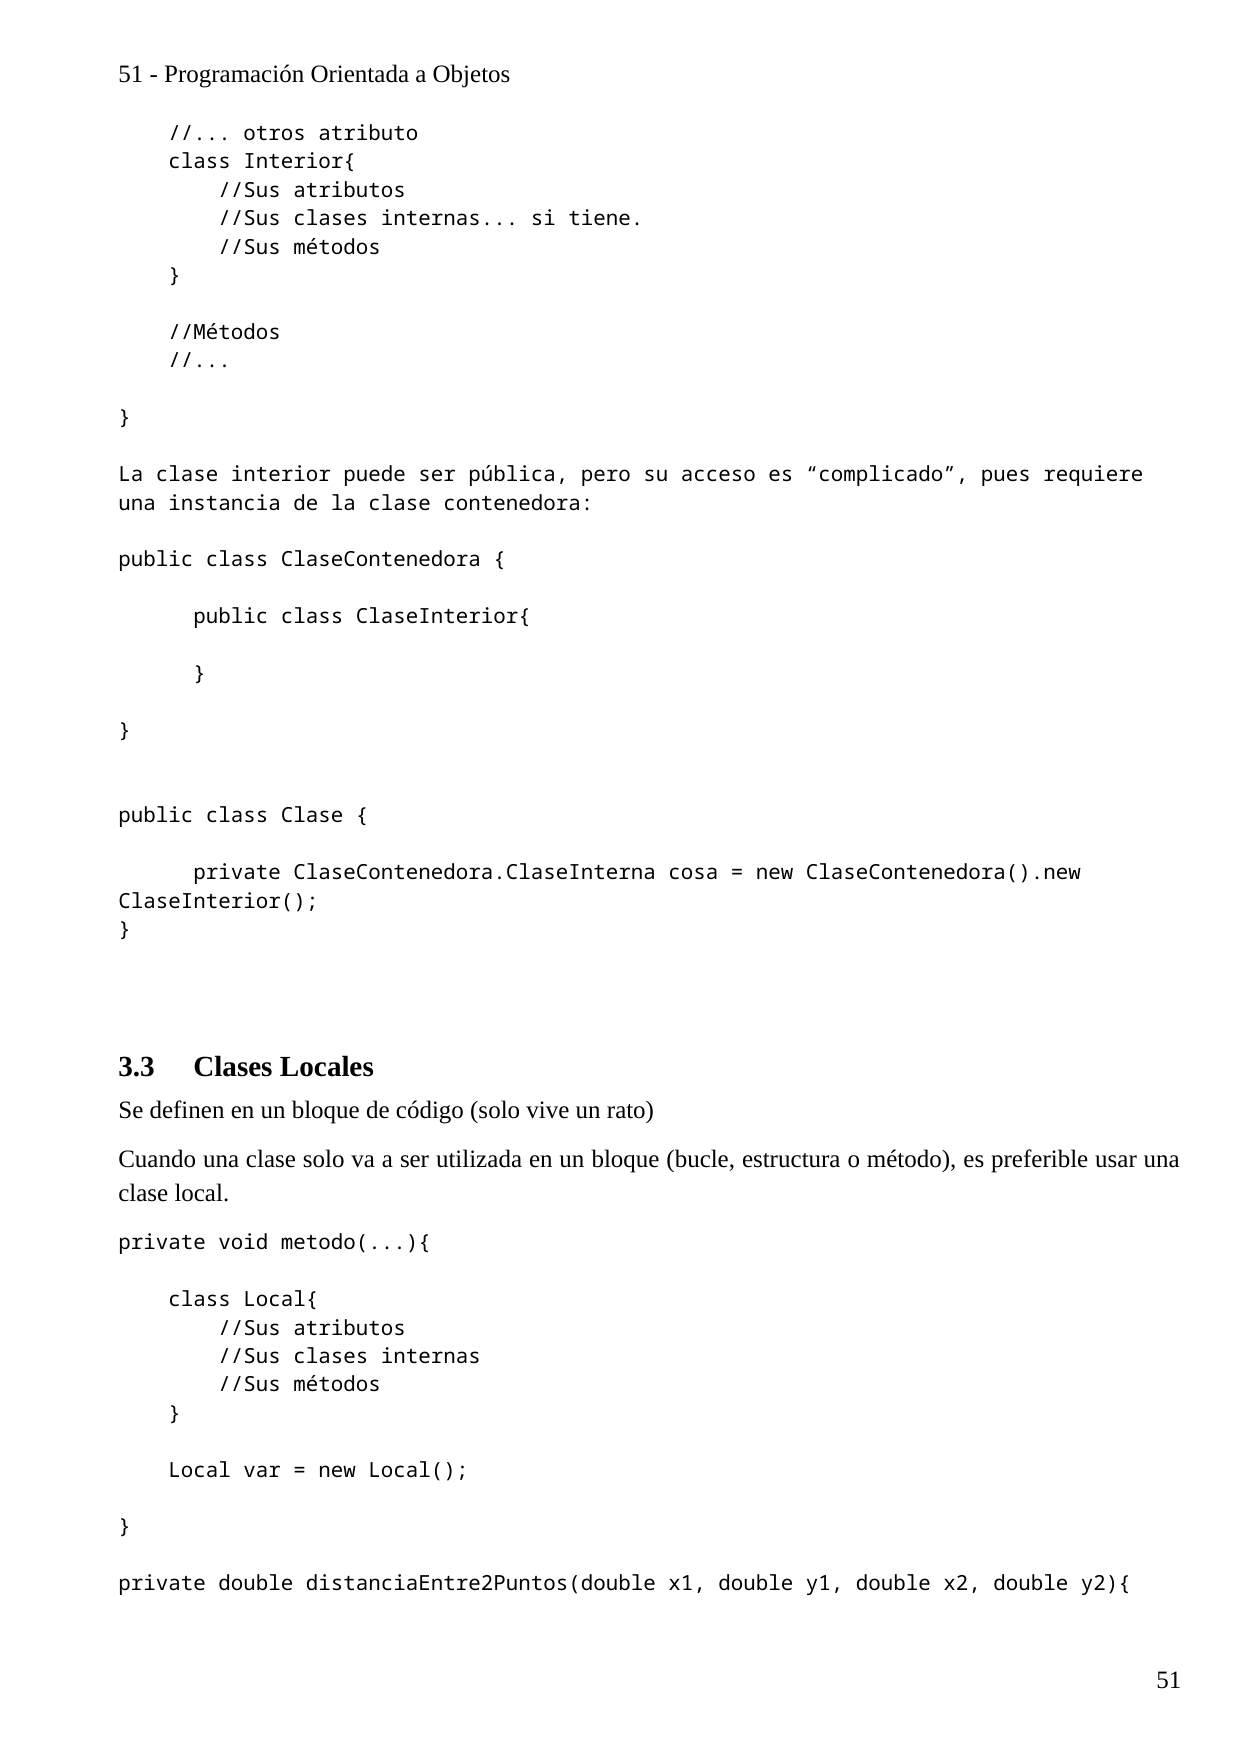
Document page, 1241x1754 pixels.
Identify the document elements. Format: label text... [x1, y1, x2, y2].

text Cuando una clase solo va a ser utilizada en un bloque (bucle, estructura o método), es preferible usar una clase local. [118, 1144, 1181, 1207]
text //... [118, 346, 1181, 374]
text private double distanciaEntre2Puntos(double x1, double y1, double x2, double y2){ [118, 1568, 1181, 1597]
text class Interior{ [118, 146, 1181, 175]
text private ClaseContenedora.ClaseInterna cosa = new ClaseContenedora().new ClaseInterior(); [118, 857, 1181, 914]
text //Sus atributos [118, 1313, 1181, 1341]
text } [118, 1398, 1181, 1426]
text public class ClaseInterior{ [118, 601, 1181, 630]
text //Sus métodos [118, 232, 1181, 260]
text private void metodo(...){ [118, 1227, 1181, 1256]
text //Métodos [118, 317, 1181, 346]
text Local var = new Local(); [118, 1455, 1181, 1483]
text } [118, 914, 1181, 943]
text //Sus clases internas... si tiene. [118, 203, 1181, 232]
text } [118, 658, 1181, 687]
text public class Clase { [118, 801, 1181, 829]
text //... otros atributo [118, 118, 1181, 146]
text //Sus clases internas [118, 1341, 1181, 1369]
text } [118, 402, 1181, 431]
text } [118, 260, 1181, 289]
text //Sus métodos [118, 1369, 1181, 1398]
text class Local{ [118, 1284, 1181, 1313]
text La clase interior puede ser pública, pero su acceso es “complicado”, pues requiere una instancia de la clase contenedora: [118, 459, 1181, 516]
text public class ClaseContenedora { [118, 544, 1181, 573]
text } [118, 715, 1181, 744]
subtitle Clases Locales [118, 1049, 1181, 1082]
text //Sus atributos [118, 175, 1181, 203]
text } [118, 1512, 1181, 1540]
text Se definen en un bloque de código (solo vive un rato) [118, 1095, 1181, 1123]
